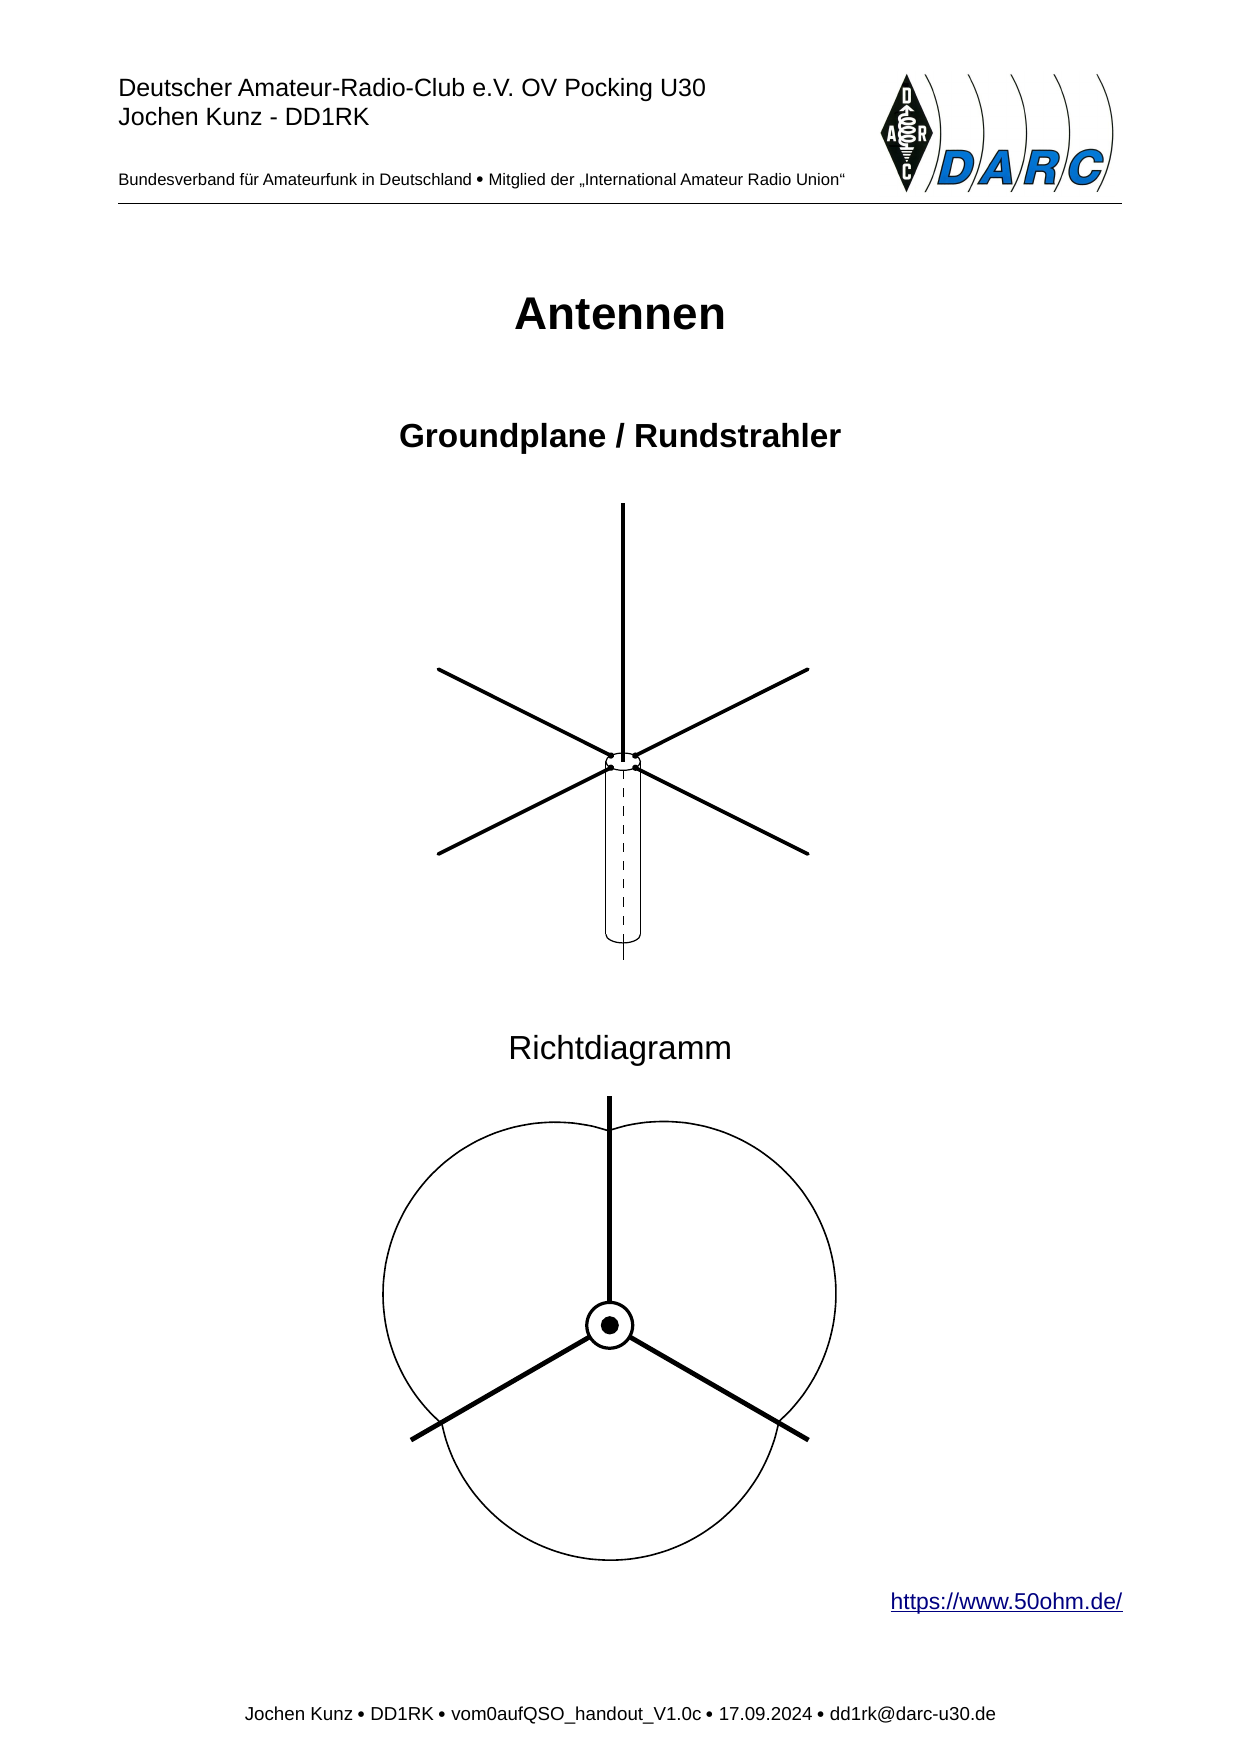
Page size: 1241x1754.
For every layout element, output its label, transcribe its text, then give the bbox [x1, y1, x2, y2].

text Groundplane / Rundstrahler [118, 417, 1122, 455]
text Richtdiagramm [118, 1028, 1122, 1066]
text Antennen [118, 233, 1122, 339]
picture [879, 71, 1115, 197]
list https://www.50ohm.de/ [156, 1588, 1122, 1614]
